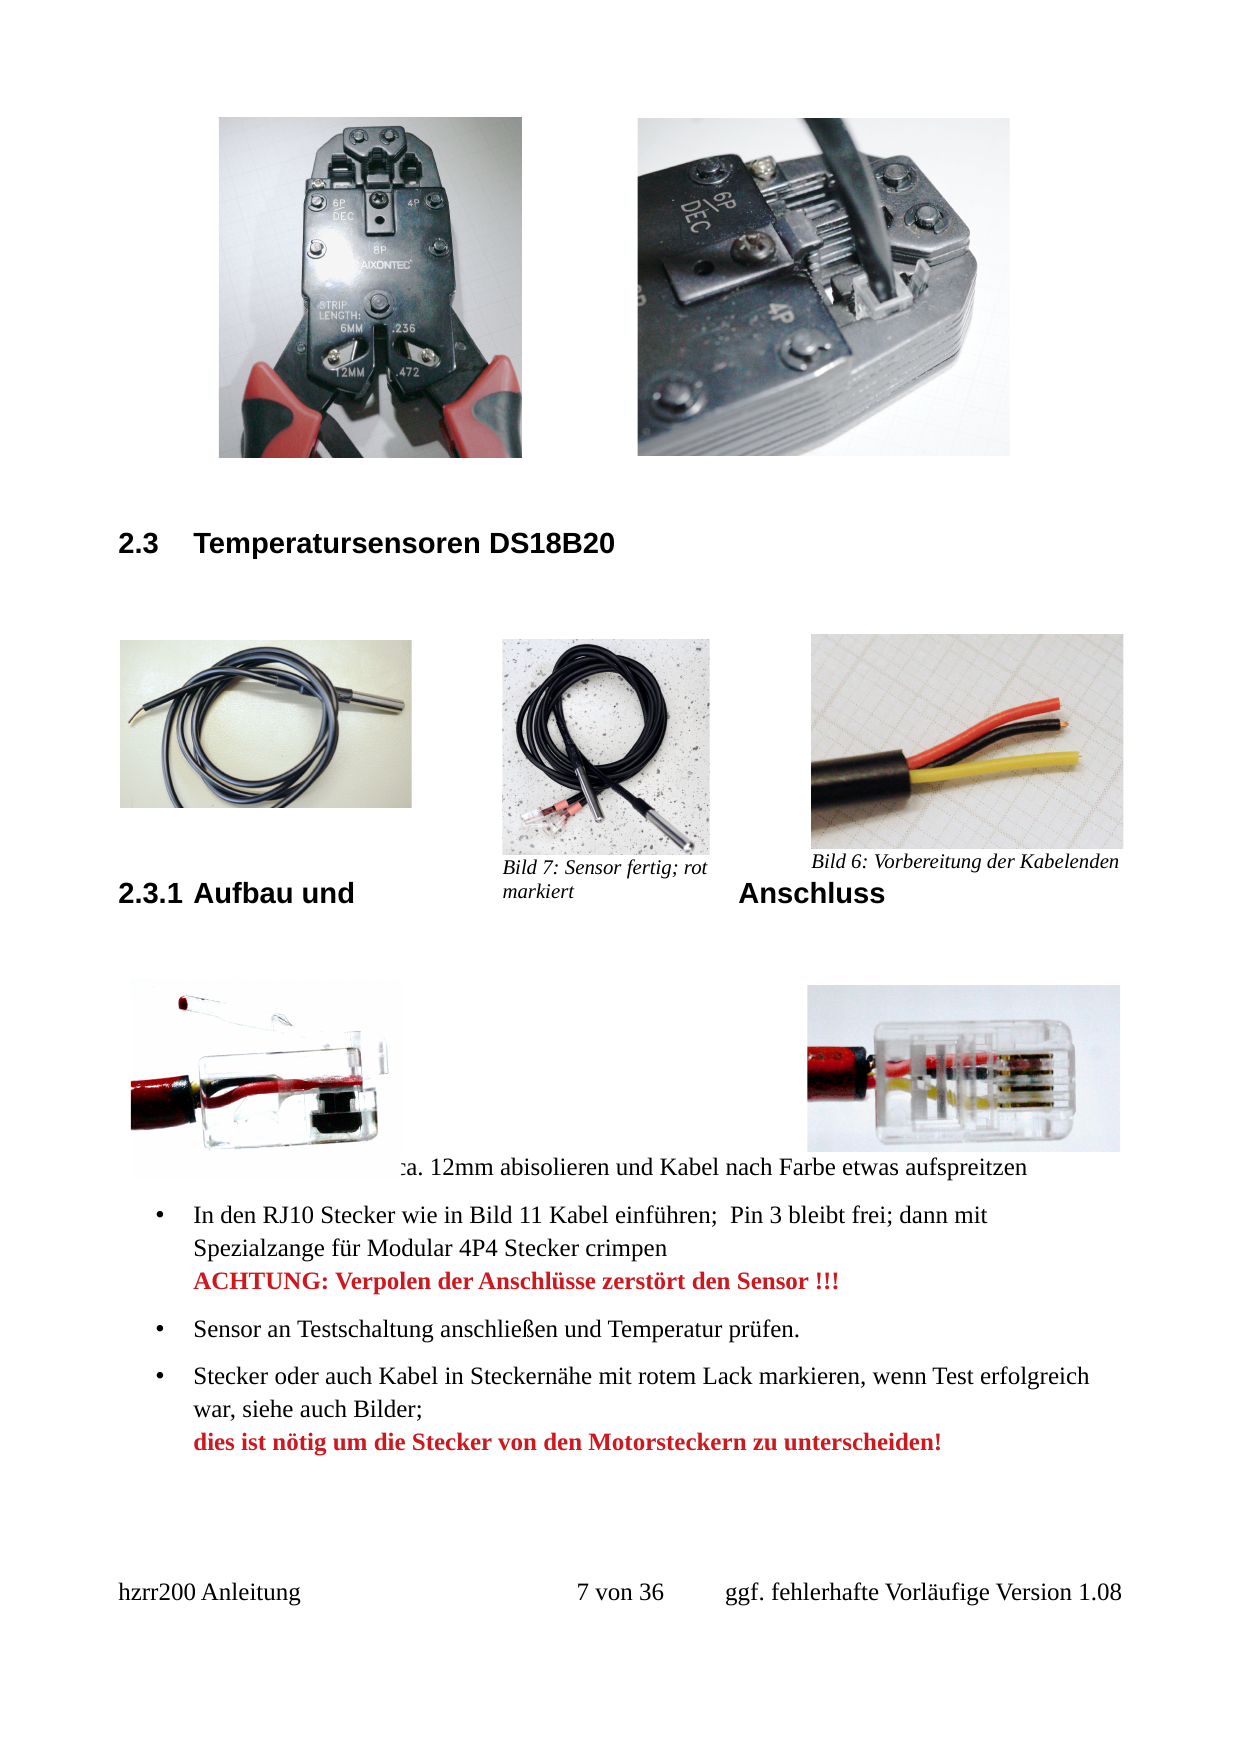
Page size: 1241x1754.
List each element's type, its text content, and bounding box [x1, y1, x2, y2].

text Bild 4: Crimpzange für 6Px, 8Px und 4Px Modular Stecker (RJ-) [219, 98, 522, 117]
text Bild 5: Crimpen eines RJ10 (4P4) Steckers [638, 99, 1010, 118]
list In den RJ10 Stecker wie in Bild 11 Kabel einführen; Pin 3 bleibt frei; dann mit Spezialzange für Modular 4P4 Stecker crimpen ACHTUNG: Verpolen der Anschlüsse zerstört den Sensor !!! [156, 1200, 1122, 1295]
text Bild 10: Sensorstecker; Lasche oben [131, 959, 507, 1148]
list Sensor an Testschaltung anschließen und Temperatur prüfen. [156, 1314, 1122, 1342]
list Stecker oder auch Kabel in Steckernähe mit rotem Lack markieren, wenn Test erfolgreich war, siehe auch Bilder; dies ist nötig um die Stecker von den Motorsteckern zu unterscheiden! [156, 1361, 1122, 1456]
picture [637, 118, 1010, 456]
picture [502, 639, 710, 855]
text [811, 615, 1123, 634]
text Bild 8: Sensor wie geliefert [120, 621, 412, 640]
picture [807, 985, 1121, 1152]
picture [811, 634, 1124, 849]
picture [130, 978, 402, 1178]
subtitle Temperatursensoren DS18B20 [118, 526, 1122, 560]
picture [218, 117, 522, 458]
text Bild 7: Sensor fertig; rot markiert [502, 620, 738, 903]
text Bild 11: Sensor Stecker, Kontaktseite [807, 966, 1120, 985]
picture [120, 640, 412, 808]
list Kabel wie in Bild 6 ca. 12mm abisolieren und Kabel nach Farbe etwas aufspreitzen [156, 1004, 1122, 1181]
text Bild 6: Vorbereitung der Kabelenden [811, 849, 1123, 873]
subtitle Aufbau und Anschluss [118, 574, 1122, 909]
